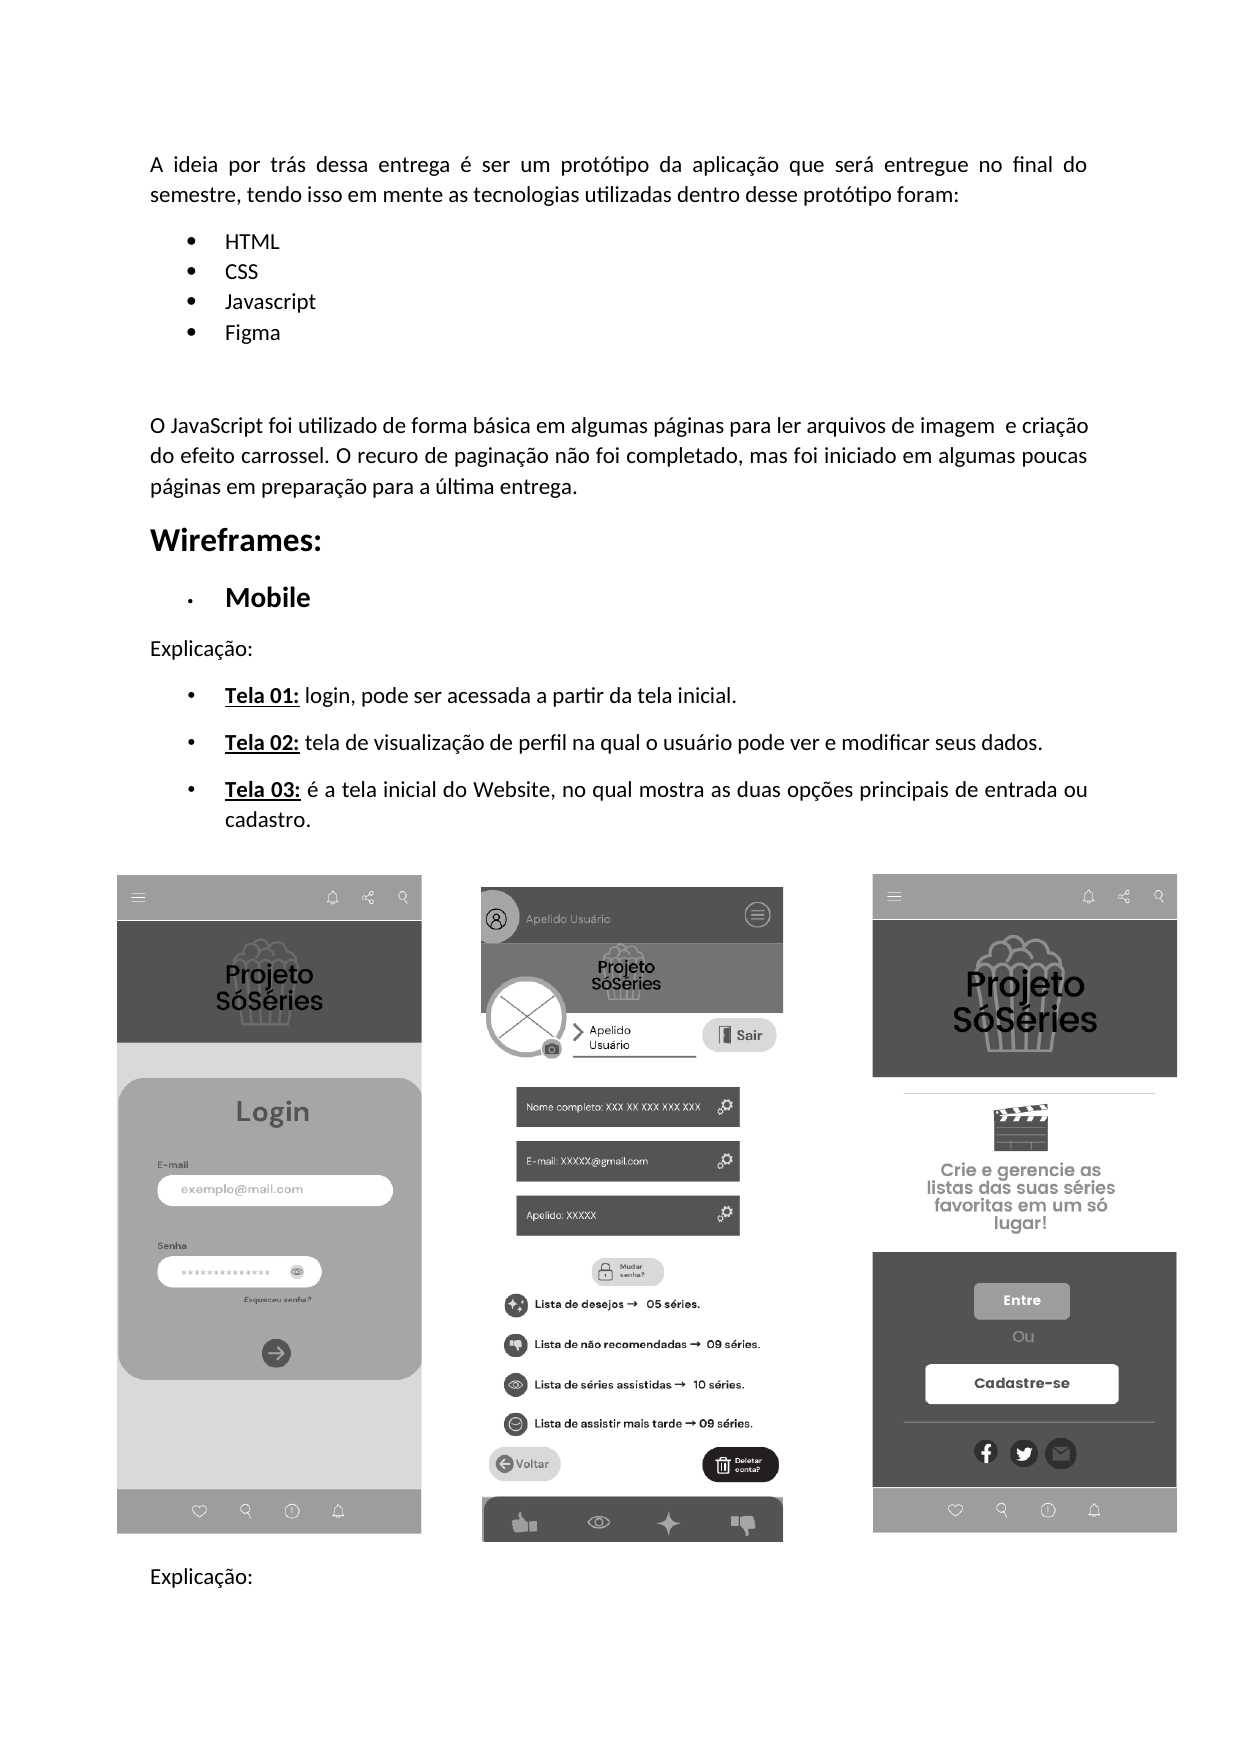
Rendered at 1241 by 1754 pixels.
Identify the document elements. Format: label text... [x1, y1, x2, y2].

picture [872, 873, 1178, 1533]
list Tela 02: tela de visualização de perfil na qual o usuário pode ver e modificar seus dados. [187, 728, 1090, 756]
list Javascript [187, 287, 1090, 316]
list Figma [187, 318, 1090, 346]
text A ideia por trás dessa entrega é ser um protótipo da aplicação que será entregue no final do semestre, tendo isso em mente as tecnologias utilizadas dentro desse protótipo foram: [150, 150, 1090, 208]
list Mobile [187, 579, 1090, 615]
text O JavaScript foi utilizado de forma básica em algumas páginas para ler arquivos de imagem e criação do efeito carrossel. O recuro de paginação não foi completado, mas foi iniciado em algumas poucas páginas em preparação para a última entrega. [150, 411, 1090, 500]
picture [481, 887, 784, 1542]
picture [117, 874, 422, 1534]
list HTML [187, 227, 1090, 255]
text Wireframes: [150, 519, 1090, 559]
list Tela 03: é a tela inicial do Website, no qual mostra as duas opções principais de entrada ou cadastro. [187, 775, 1090, 833]
text Explicação: [150, 634, 1090, 662]
text Explicação: [150, 1415, 1090, 1590]
list CSS [187, 257, 1090, 285]
list Tela 01: login, pode ser acessada a partir da tela inicial. [187, 681, 1090, 709]
